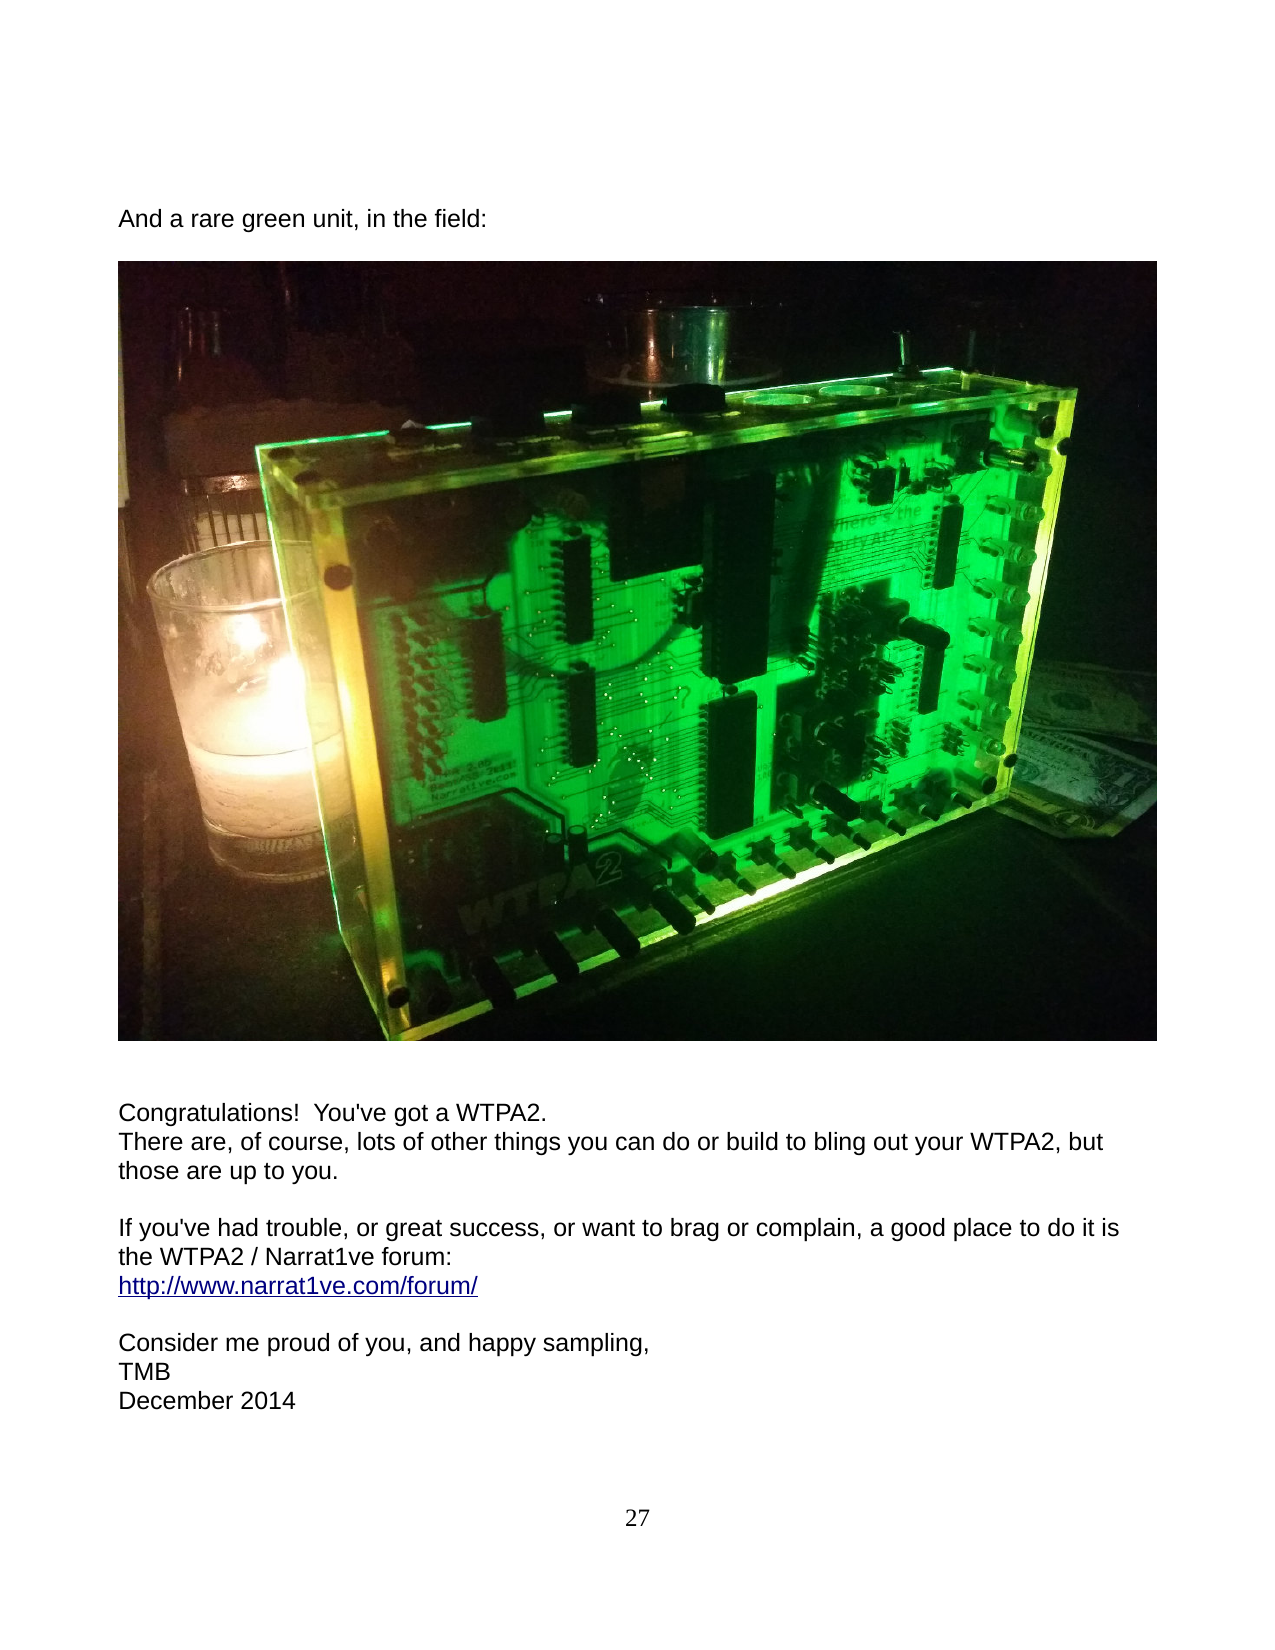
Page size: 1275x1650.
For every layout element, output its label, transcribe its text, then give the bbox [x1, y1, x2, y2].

text Consider me proud of you, and happy sampling, [118, 1328, 1157, 1357]
text If you've had trouble, or great success, or want to brag or complain, a good place to do it is the WTPA2 / Narrat1ve forum: [118, 1213, 1157, 1271]
text And a rare green unit, in the field: [118, 204, 1157, 233]
text December 2014 [118, 1386, 1157, 1415]
picture [118, 261, 1157, 1041]
text Congratulations! You've got a WTPA2. [118, 1098, 1157, 1127]
text http://www.narrat1ve.com/forum/ [118, 1271, 1157, 1300]
text There are, of course, lots of other things you can do or build to bling out your WTPA2, but those are up to you. [118, 1127, 1157, 1185]
text TMB [118, 1357, 1157, 1386]
